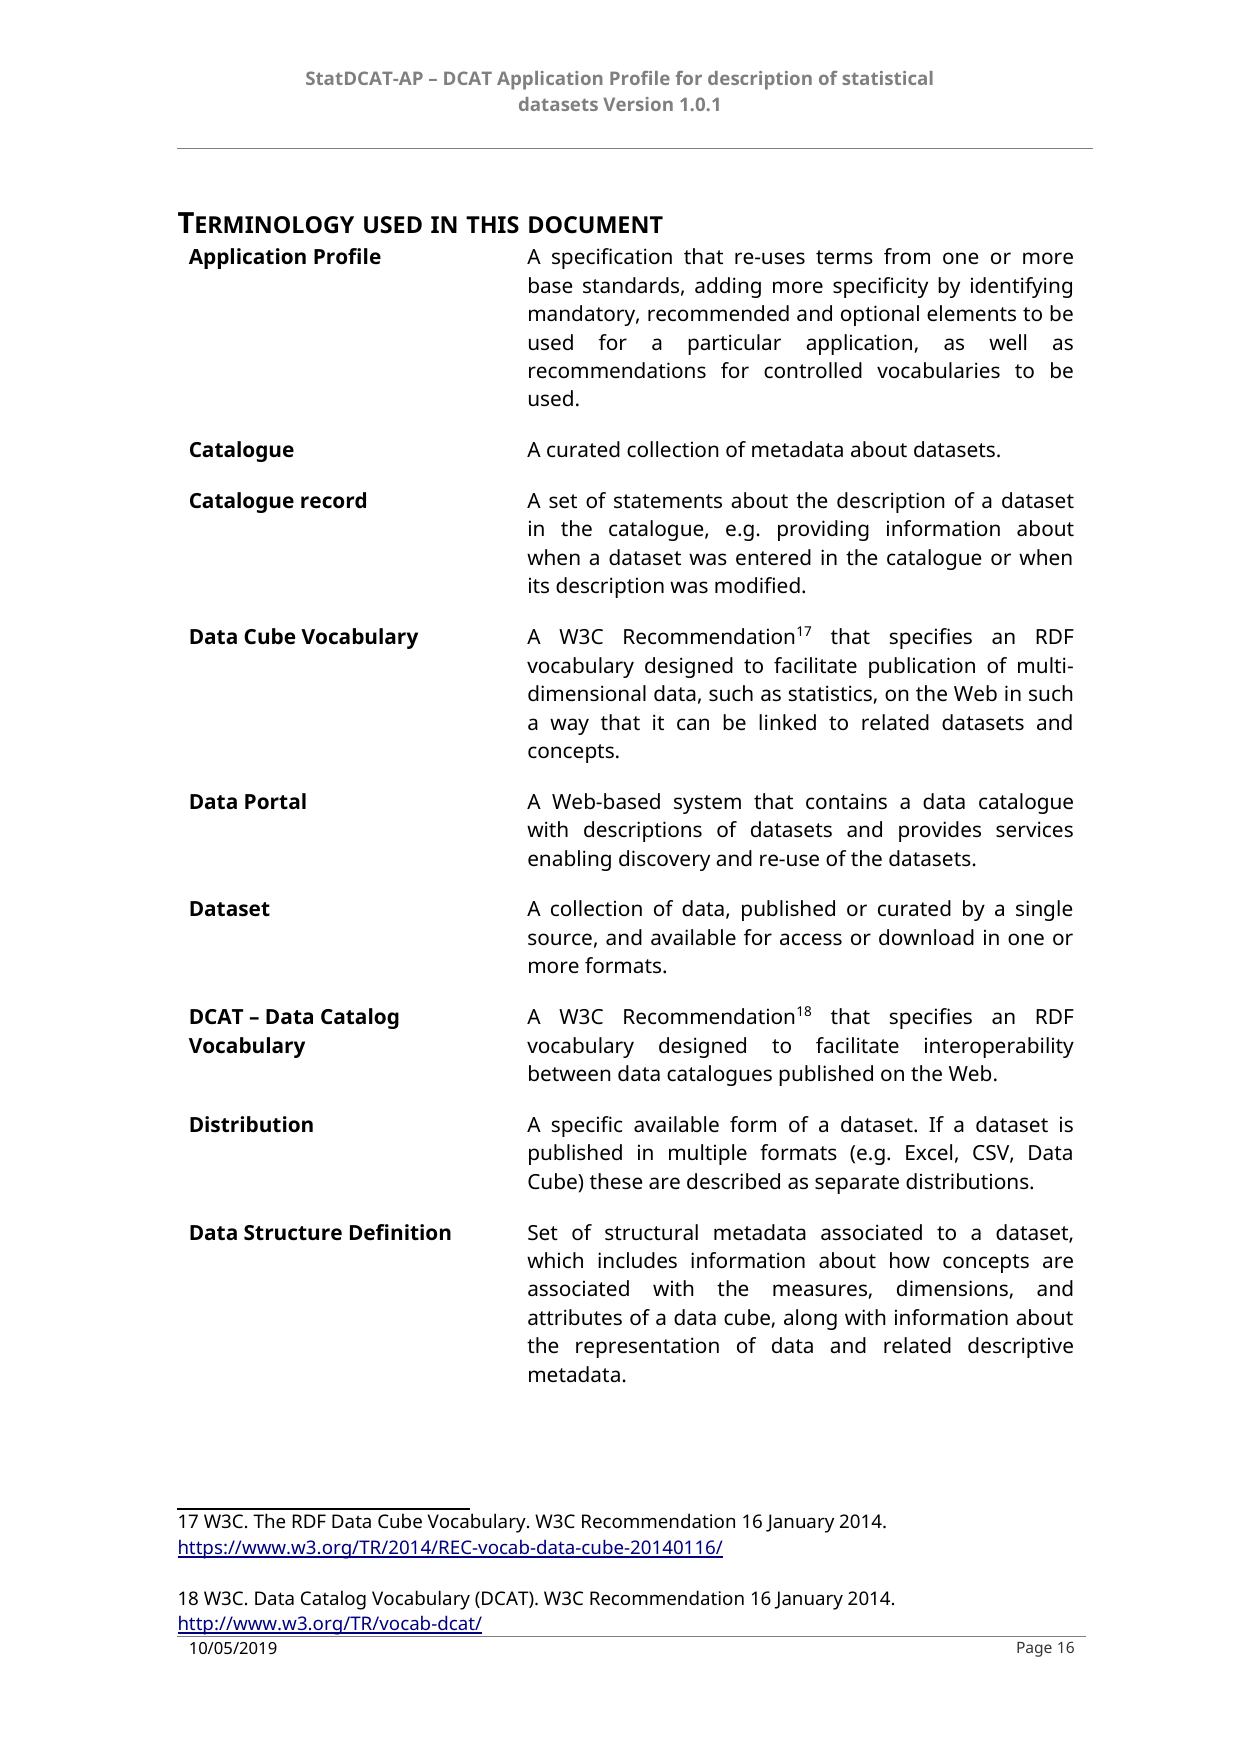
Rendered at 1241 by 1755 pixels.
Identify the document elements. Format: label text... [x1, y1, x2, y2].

table_cell A W3C Recommendation that specifies an RDF vocabulary designed to facilitate publication of multi-dimensional data, such as statistics, on the Web in such a way that it can be linked to related datasets and concepts. [516, 622, 1086, 787]
table_cell A W3C Recommendation that specifies an RDF vocabulary designed to facilitate interoperability between data catalogues published on the Web. [516, 1002, 1086, 1110]
table_cell A curated collection of metadata about datasets. [516, 435, 1086, 486]
table_cell Distribution [177, 1110, 516, 1218]
subtitle Terminology used in this document [177, 203, 1063, 242]
table_cell Data Cube Vocabulary [177, 622, 516, 787]
table_cell DCAT – Data Catalog Vocabulary [177, 1002, 516, 1110]
table_cell Data Portal [177, 787, 516, 894]
table_header Application Profile [177, 242, 516, 435]
table_header A specification that re-uses terms from one or more base standards, adding more specificity by identifying mandatory, recommended and optional elements to be used for a particular application, as well as recommendations for controlled vocabularies to be used. [516, 242, 1086, 435]
table_cell A specific available form of a dataset. If a dataset is published in multiple formats (e.g. Excel, CSV, Data Cube) these are described as separate distributions. [516, 1110, 1086, 1218]
table_cell Catalogue [177, 435, 516, 486]
table_cell Data Structure Definition [177, 1218, 516, 1411]
table_cell Catalogue record [177, 486, 516, 622]
table_cell A collection of data, published or curated by a single source, and available for access or download in one or more formats. [516, 895, 1086, 1002]
table_cell A Web-based system that contains a data catalogue with descriptions of datasets and provides services enabling discovery and re-use of the datasets. [516, 787, 1086, 894]
table_cell Dataset [177, 895, 516, 1002]
table_cell A set of statements about the description of a dataset in the catalogue, e.g. providing information about when a dataset was entered in the catalogue or when its description was modified. [516, 486, 1086, 622]
table_cell Set of structural metadata associated to a dataset, which includes information about how concepts are associated with the measures, dimensions, and attributes of a data cube, along with information about the representation of data and related descriptive metadata. [516, 1218, 1086, 1411]
